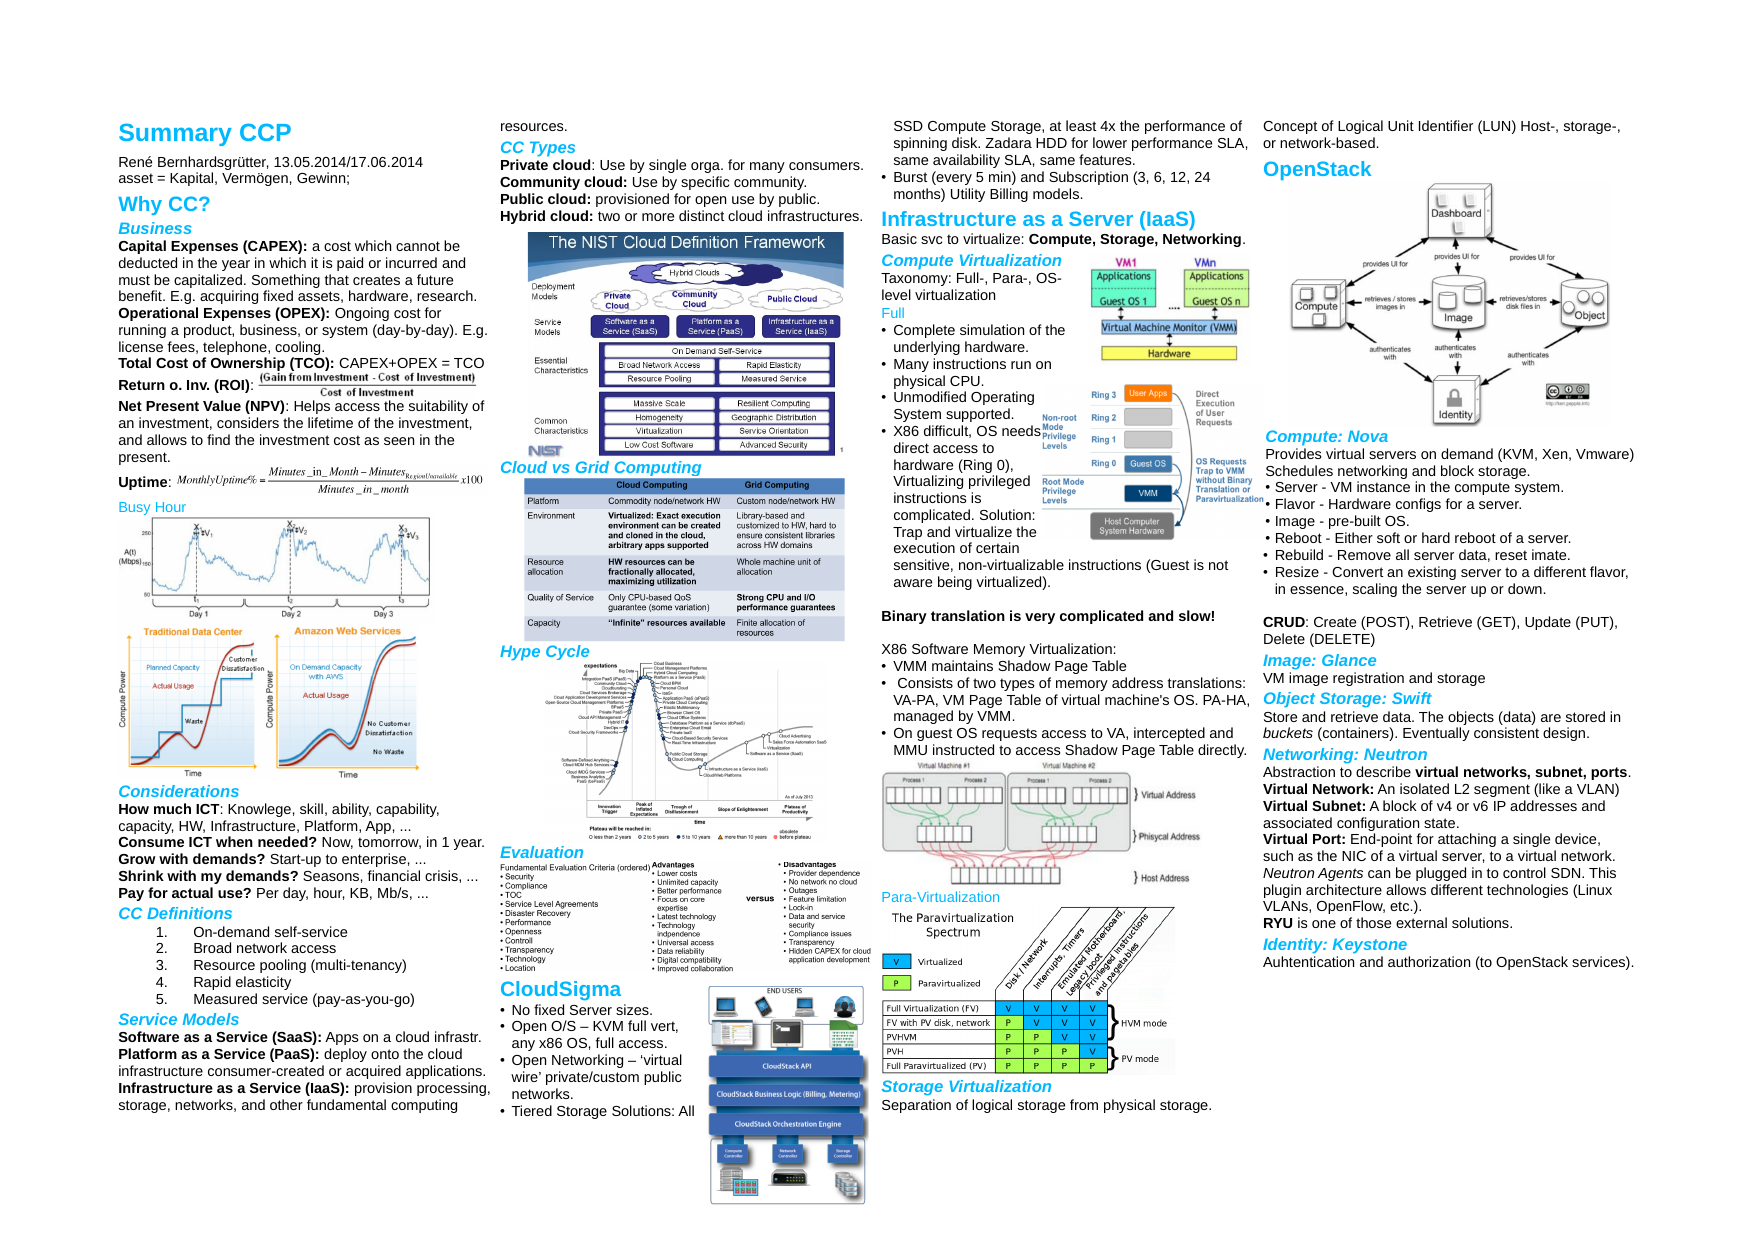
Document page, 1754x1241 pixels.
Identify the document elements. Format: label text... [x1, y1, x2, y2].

subtitle Cloud vs Grid Computing [500, 227, 872, 477]
list Rebuild - Remove all server data, reset imate. [1263, 547, 1636, 563]
subtitle Service Models [118, 1010, 491, 1029]
list No fixed Server sizes. [500, 1001, 706, 1018]
subtitle Identity: Keystone [1263, 934, 1636, 954]
text Store and retrieve data. The objects (data) are stored in buckets (containers). Eventually consistent design. [1263, 708, 1636, 742]
text Consume ICT when needed? Now, tomorrow, in 1 year. [118, 834, 491, 851]
text Virtual Subnet: A block of v4 or v6 IP addresses and associated configuration state. [1263, 797, 1636, 831]
text Total Cost of Ownership (TCO): CAPEX+OPEX = TCO [118, 355, 491, 372]
text Provides virtual servers on demand (KVM, Xen, Vmware) [1266, 446, 1636, 462]
text Pay for actual use? Per day, hour, KB, Mb/s, ... [118, 884, 491, 901]
text Basic svc to virtualize: Compute, Storage, Networking. [881, 231, 1254, 247]
subtitle Image: Glance [1263, 650, 1636, 669]
list VMM maintains Shadow Page Table [881, 657, 1254, 674]
list Complete simulation of the underlying hardware. [881, 322, 1089, 355]
picture [118, 515, 437, 779]
picture [543, 660, 829, 843]
list X86 difficult, OS needs direct access to hardware (Ring 0), Virtualizing privileged instructions is complicated. Solution: Trap and virtualize the execution of certain sensitive, non-virtualizable instructions (Guest is not aware being virtualized). [881, 423, 1254, 590]
list Consists of two types of memory address translations: VA-PA, VM Page Table of virtual machine's OS. PA-HA, managed by VMM. [881, 674, 1254, 725]
picture [1287, 180, 1611, 427]
subtitle Why CC? [118, 192, 491, 216]
list Rapid elasticity [156, 973, 491, 990]
text Virtual Network: An isolated L2 segment (like a VLAN) [1263, 781, 1636, 797]
picture [175, 465, 489, 497]
list Tiered Storage Solutions: All [500, 1102, 706, 1119]
text Community cloud: Use by specific community. [500, 174, 872, 191]
picture [527, 232, 844, 458]
subtitle OpenStack [1263, 156, 1636, 180]
text Uptime: [118, 465, 175, 497]
picture [706, 981, 869, 1208]
text Capital Expenses (CAPEX): a cost which cannot be deducted in the year in which it is paid or incurred and must be capitalized. Something that creates a future benefit. E.g. acquiring fixed assets, hardware, research. [118, 238, 491, 305]
subtitle Full [881, 305, 1089, 322]
text Hybrid cloud: two or more distinct cloud infrastructures. [500, 207, 872, 224]
text ­ [1202, 758, 1254, 887]
text Binary translation is very complicated and slow! [881, 607, 1254, 624]
list Resource pooling (multi-tenancy) [156, 957, 491, 973]
list Open O/S – KVM full vert, any x86 OS, full access. [500, 1018, 706, 1052]
text Schedules networking and block storage. [1266, 462, 1636, 479]
list Image - pre-built OS. [1266, 513, 1636, 530]
list Measured service (pay-as-you-go) [156, 990, 491, 1007]
text Public cloud: provisioned for open use by public. [500, 191, 872, 207]
subtitle Hype Cycle [500, 479, 872, 661]
picture [881, 905, 1176, 1075]
picture [499, 862, 872, 973]
list Broad network access [156, 940, 491, 957]
subtitle Networking: Neutron [1263, 745, 1636, 764]
list Flavor - Hardware configs for a server. [1266, 496, 1636, 513]
text VM image registration and storage [1263, 669, 1636, 686]
text Private cloud: Use by single orga. for many consumers. [500, 157, 872, 174]
text CRUD: Create (POST), Retrieve (GET), Update (PUT), Delete (DELETE) [1263, 614, 1636, 647]
text Platform as a Service (PaaS): deploy onto the cloud infrastructure consumer-created or acquired applications. [118, 1046, 491, 1079]
picture [1089, 254, 1252, 366]
picture [523, 476, 846, 642]
subtitle CC Types [500, 138, 872, 157]
list Unmodified Operating System supported. [881, 389, 1042, 423]
picture [258, 371, 479, 399]
subtitle CC Definitions [118, 904, 491, 923]
text Grow with demands? Start-up to enterprise, ... [118, 851, 491, 868]
list Many instructions run on physical CPU. [881, 355, 1254, 389]
subtitle Busy Hour [118, 498, 491, 515]
text Operational Expenses (OPEX): Ongoing cost for running a product, business, or system (day-by-day). E.g. license fees, telephone, cooling. [118, 305, 491, 355]
title Summary CCP [118, 118, 491, 147]
text Software as a Service (SaaS): Apps on a cloud infrastr. [118, 1029, 491, 1046]
list Burst (every 5 min) and Subscription (3, 6, 12, 24 months) Utility Billing models. [881, 168, 1254, 202]
list Reboot - Either soft or hard reboot of a server. [1263, 530, 1636, 547]
list On-demand self-service [156, 923, 491, 940]
text Virtual Port: End-point for attaching a single device, such as the NIC of a virtual server, to a virtual network. [1263, 831, 1636, 864]
subtitle Storage Virtualization [881, 1077, 1254, 1096]
picture [1042, 382, 1266, 541]
list On guest OS requests access to VA, intercepted and MMU instructed to access Shadow Page Table directly. [881, 725, 1254, 758]
subtitle Para-Virtualization [881, 888, 1254, 905]
text Neutron Agents can be plugged in to control SDN. This plugin architecture allows different technologies (Linux VLANs, OpenFlow, etc.). [1263, 864, 1636, 915]
list Server - VM instance in the compute system. [1266, 479, 1636, 496]
list Resize - Convert an existing server to a different flavor, in essence, scaling the server up or down. [1263, 563, 1636, 597]
subtitle Considerations [118, 781, 491, 801]
text Separation of logical storage from physical storage. [881, 1096, 1254, 1113]
subtitle Business [118, 218, 491, 238]
text Concept of Logical Unit Identifier (LUN) Host-, storage-, or network-based. [1263, 118, 1636, 152]
picture [881, 758, 1202, 887]
text How much ICT: Knowlege, skill, ability, capability, capacity, HW, Infrastructure, Platform, App, ... [118, 801, 491, 834]
subtitle Evaluation [500, 663, 872, 862]
text X86 Software Memory Virtualization: [881, 641, 1254, 657]
subtitle Compute Virtualization [881, 250, 1254, 269]
subtitle CloudSigma [500, 977, 872, 1001]
text asset = Kapital, Vermögen, Gewinn; [118, 170, 491, 187]
text Shrink with my demands? Seasons, financial crisis, ... [118, 868, 491, 884]
list Open Networking – ‘virtual wire’ private/custom public networks. [500, 1052, 706, 1102]
text Return o. Inv. (ROI): [118, 372, 258, 398]
text RYU is one of those external solutions. [1263, 915, 1636, 932]
subtitle Infrastructure as a Server (IaaS) [881, 207, 1254, 231]
subtitle Compute: Nova [1263, 183, 1636, 446]
text Auhtentication and authorization (to OpenStack services). [1263, 954, 1636, 971]
text resources. [500, 118, 872, 135]
list SSD Compute Storage, at least 4x the performance of spinning disk. Zadara HDD for lower performance SLA, same availability SLA, same features. [881, 118, 1254, 168]
text Net Present Value (NPV): Helps access the suitability of an investment, considers the lifetime of the investment, and allows to find the investment cost as seen in the present. [118, 398, 491, 465]
text Infrastructure as a Service (IaaS): provision processing, storage, networks, and other fundamental computing [118, 1079, 491, 1113]
text Abstraction to describe virtual networks, subnet, ports. [1263, 764, 1636, 781]
subtitle Object Storage: Swift [1263, 689, 1636, 708]
text René Bernhardsgrütter, 13.05.2014/17.06.2014 [118, 153, 491, 170]
text Taxonomy: Full-, Para-, OS-level virtualization [881, 269, 1089, 303]
